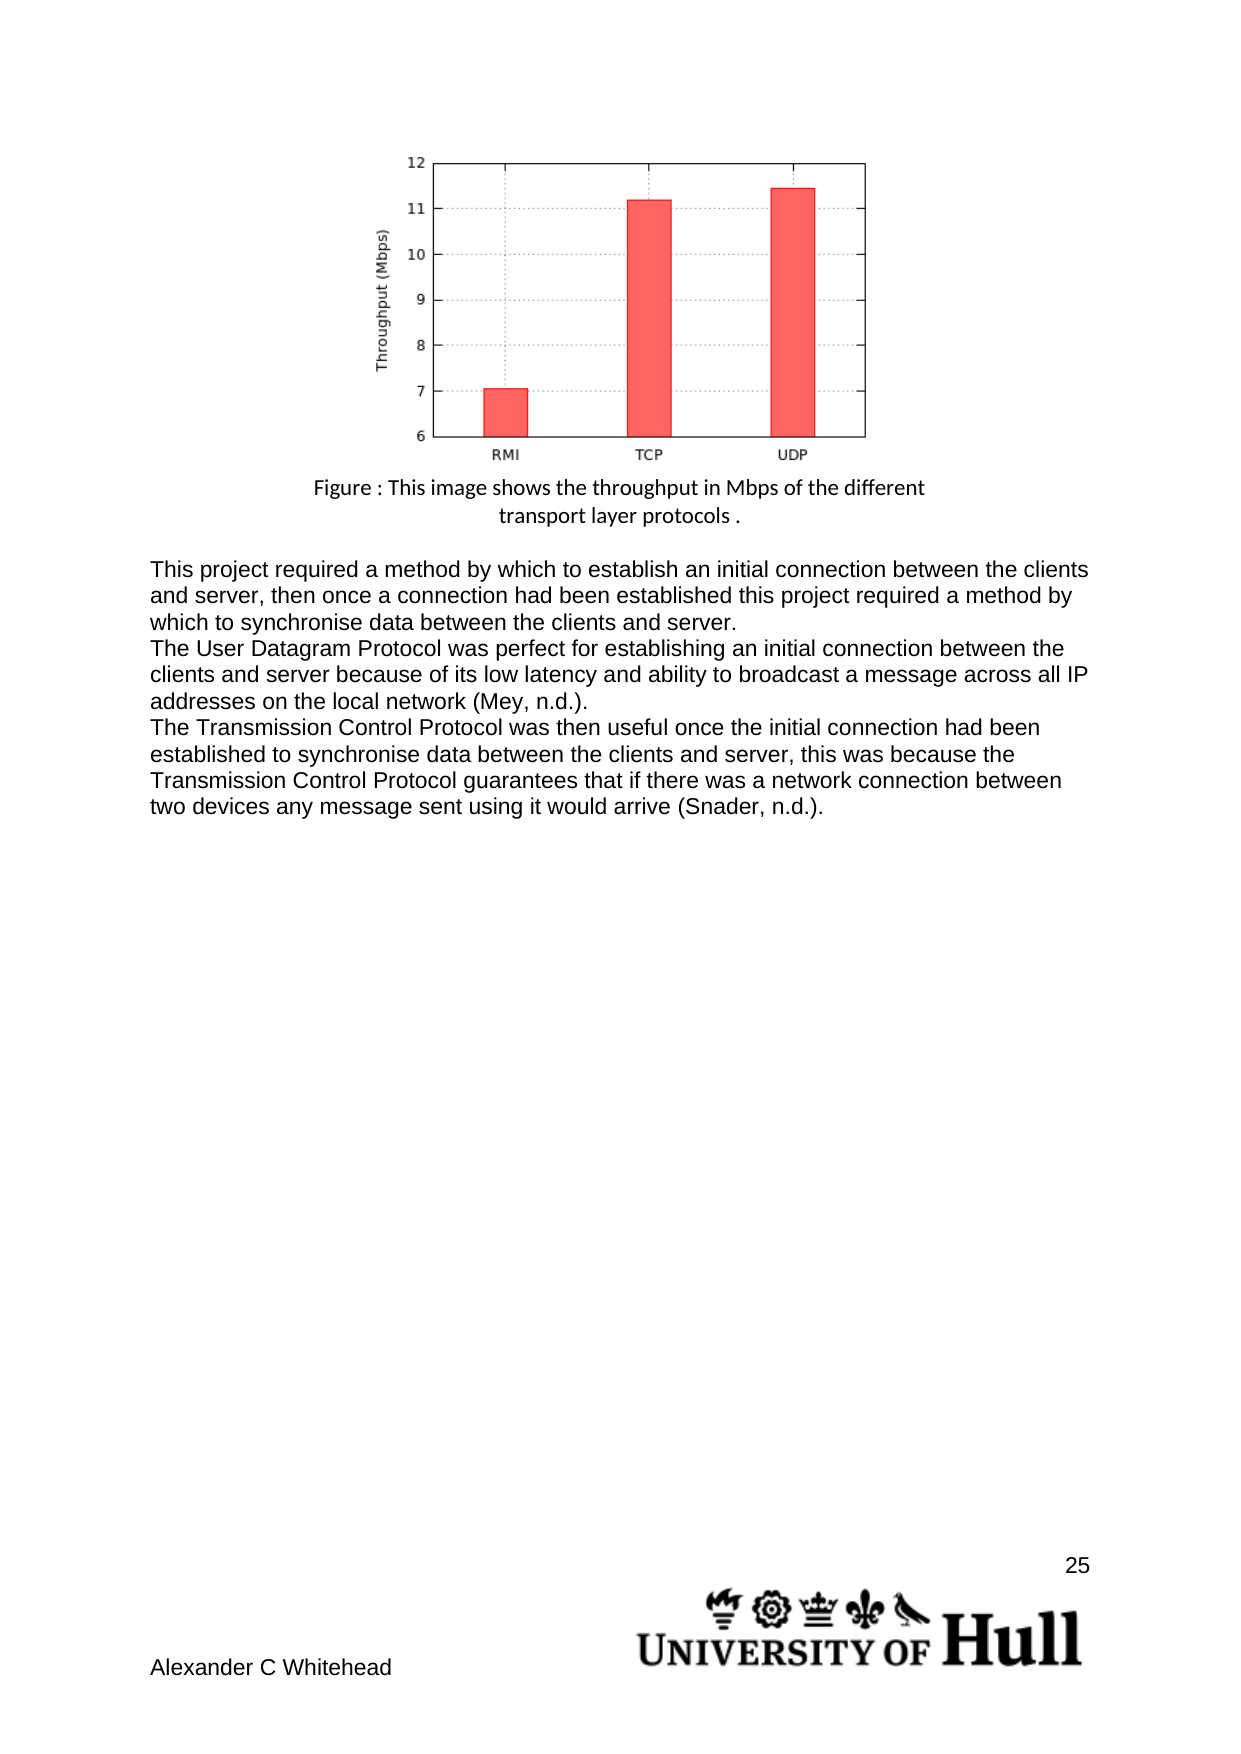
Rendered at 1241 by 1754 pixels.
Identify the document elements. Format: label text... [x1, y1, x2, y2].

text This project required a method by which to establish an initial connection between the clients and server, then once a connection had been established this project required a method by which to synchronise data between the clients and server. [150, 556, 1090, 635]
picture [630, 1578, 1091, 1676]
text The User Datagram Protocol was perfect for establishing an initial connection between the clients and server because of its low latency and ability to broadcast a message across all IP addresses on the local network [ CITATION Mic161 \l 2057 ]. [150, 635, 1090, 714]
text The Transmission Control Protocol was then useful once the initial connection had been established to synchronise data between the clients and server, this was because the Transmission Control Protocol guarantees that if there was a network connection between two devices any message sent using it would arrive [ CITATION Jon \l 2057 ]. [150, 714, 1090, 819]
picture [367, 150, 873, 466]
